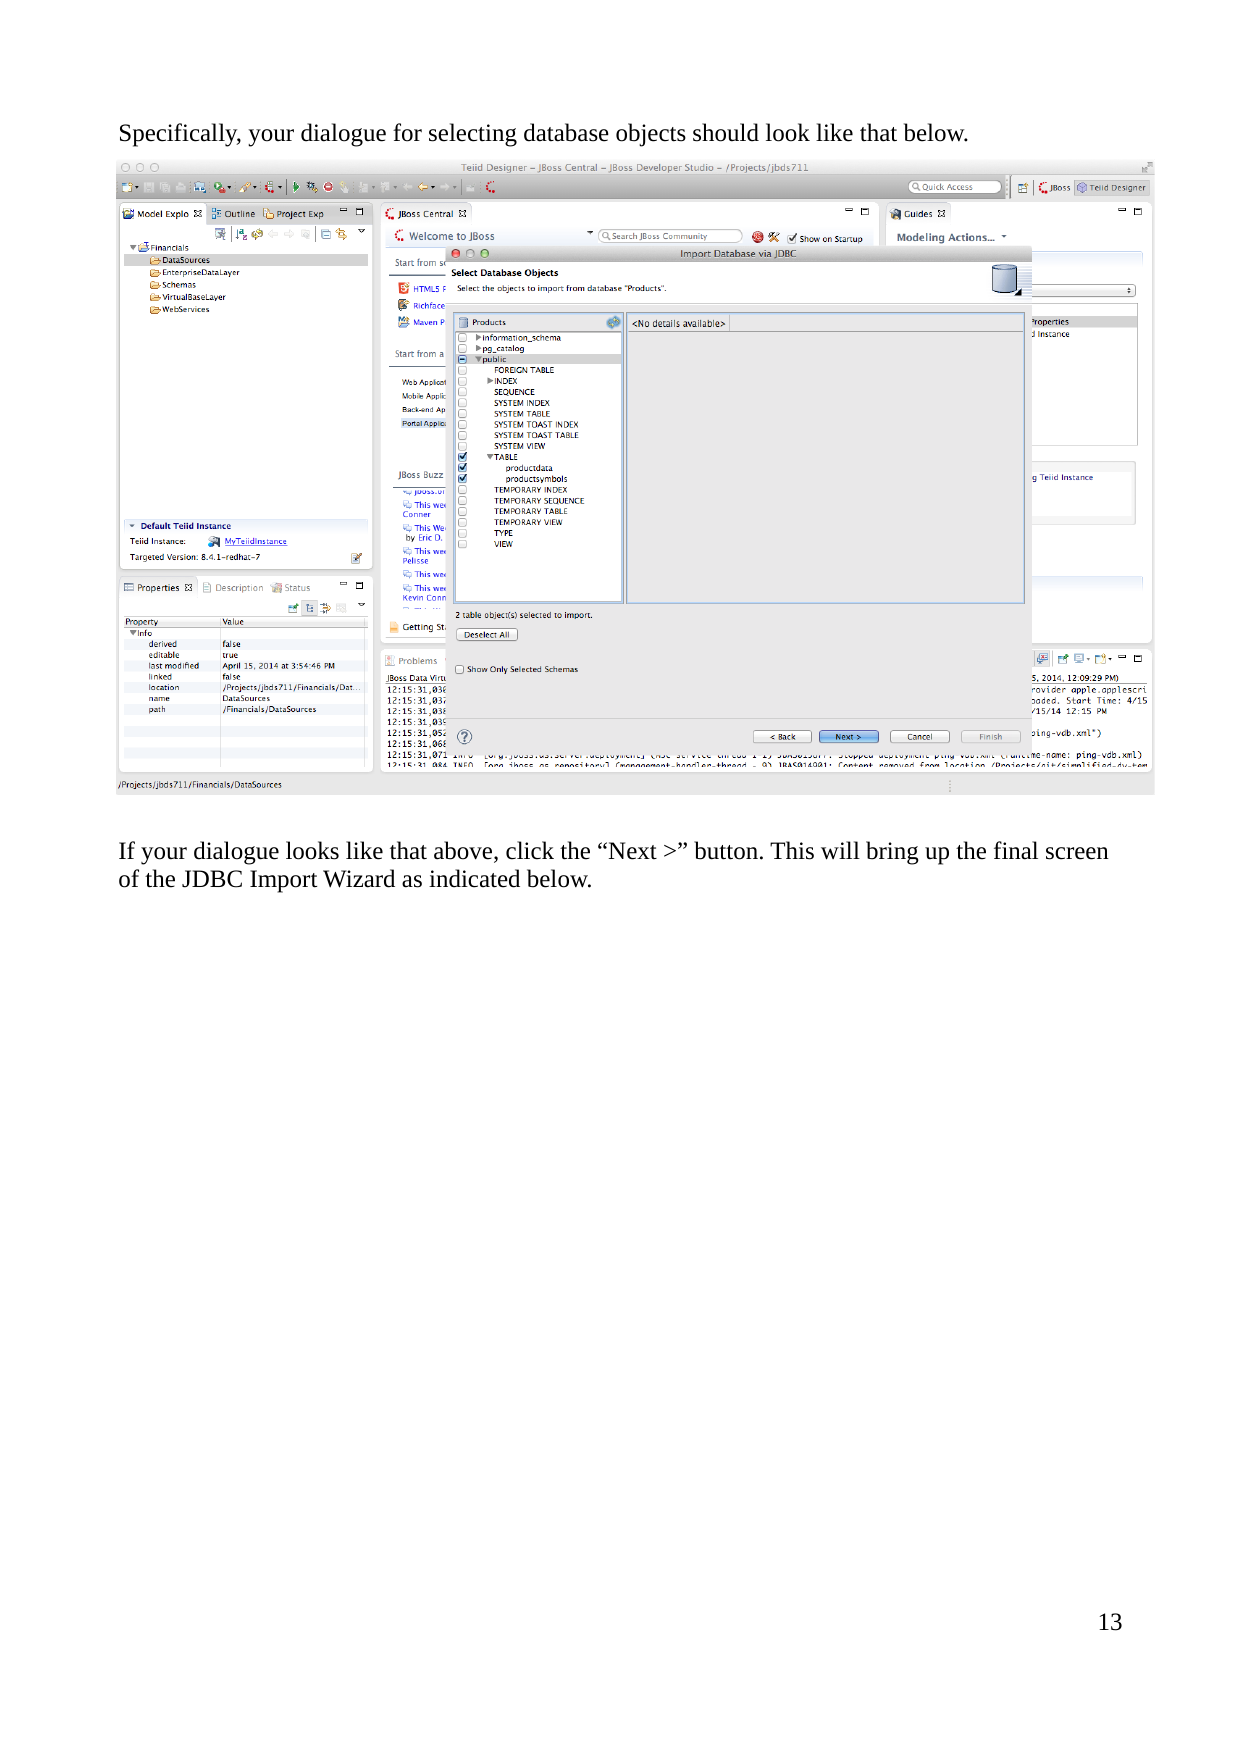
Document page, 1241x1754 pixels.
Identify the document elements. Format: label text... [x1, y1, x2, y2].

text Specifically, your dialogue for selecting database objects should look like that below. [118, 118, 1122, 147]
picture [116, 159, 1155, 795]
text If your dialogue looks like that above, click the “Next >” button. This will bring up the final screen of the JDBC Import Wizard as indicated below. [118, 836, 1122, 893]
